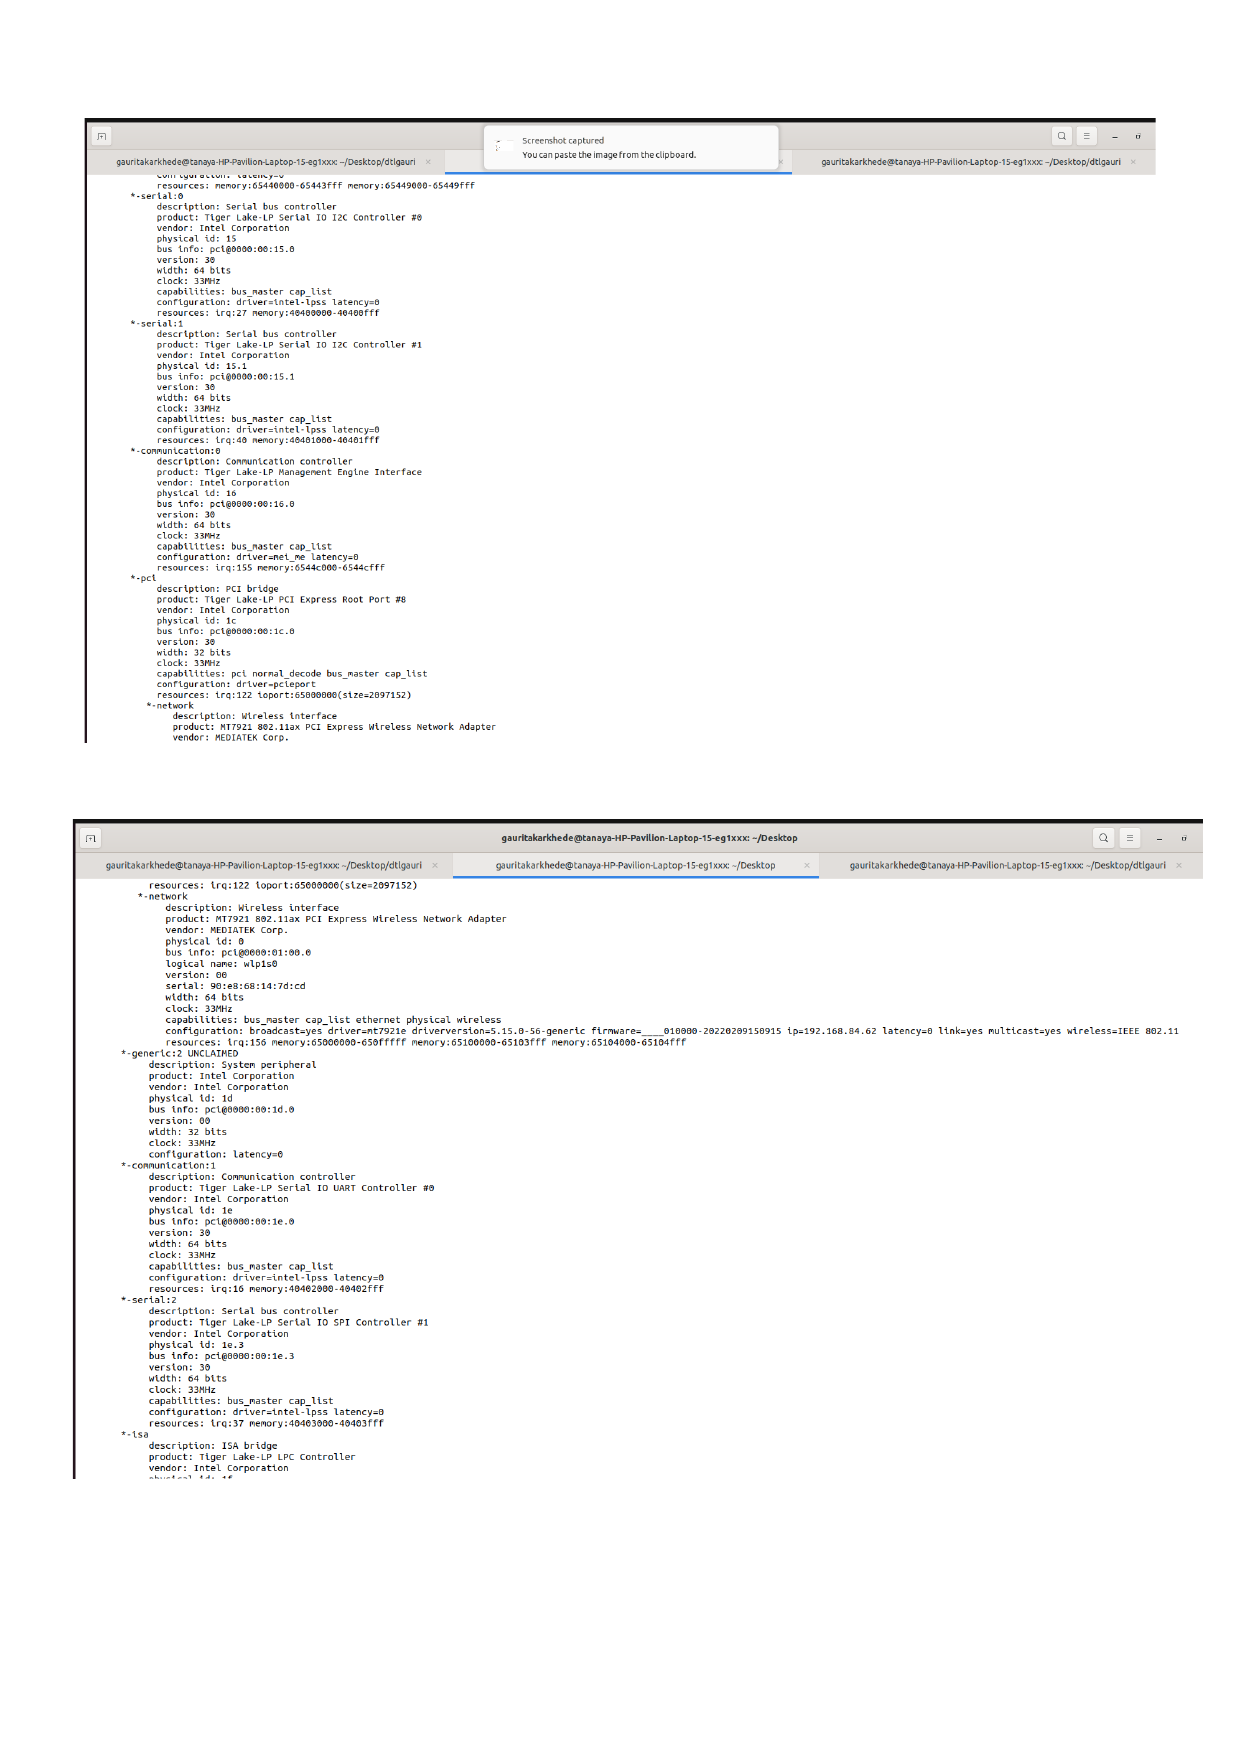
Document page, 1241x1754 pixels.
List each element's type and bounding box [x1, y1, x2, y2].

picture [84, 118, 1156, 743]
picture [72, 819, 1203, 1479]
